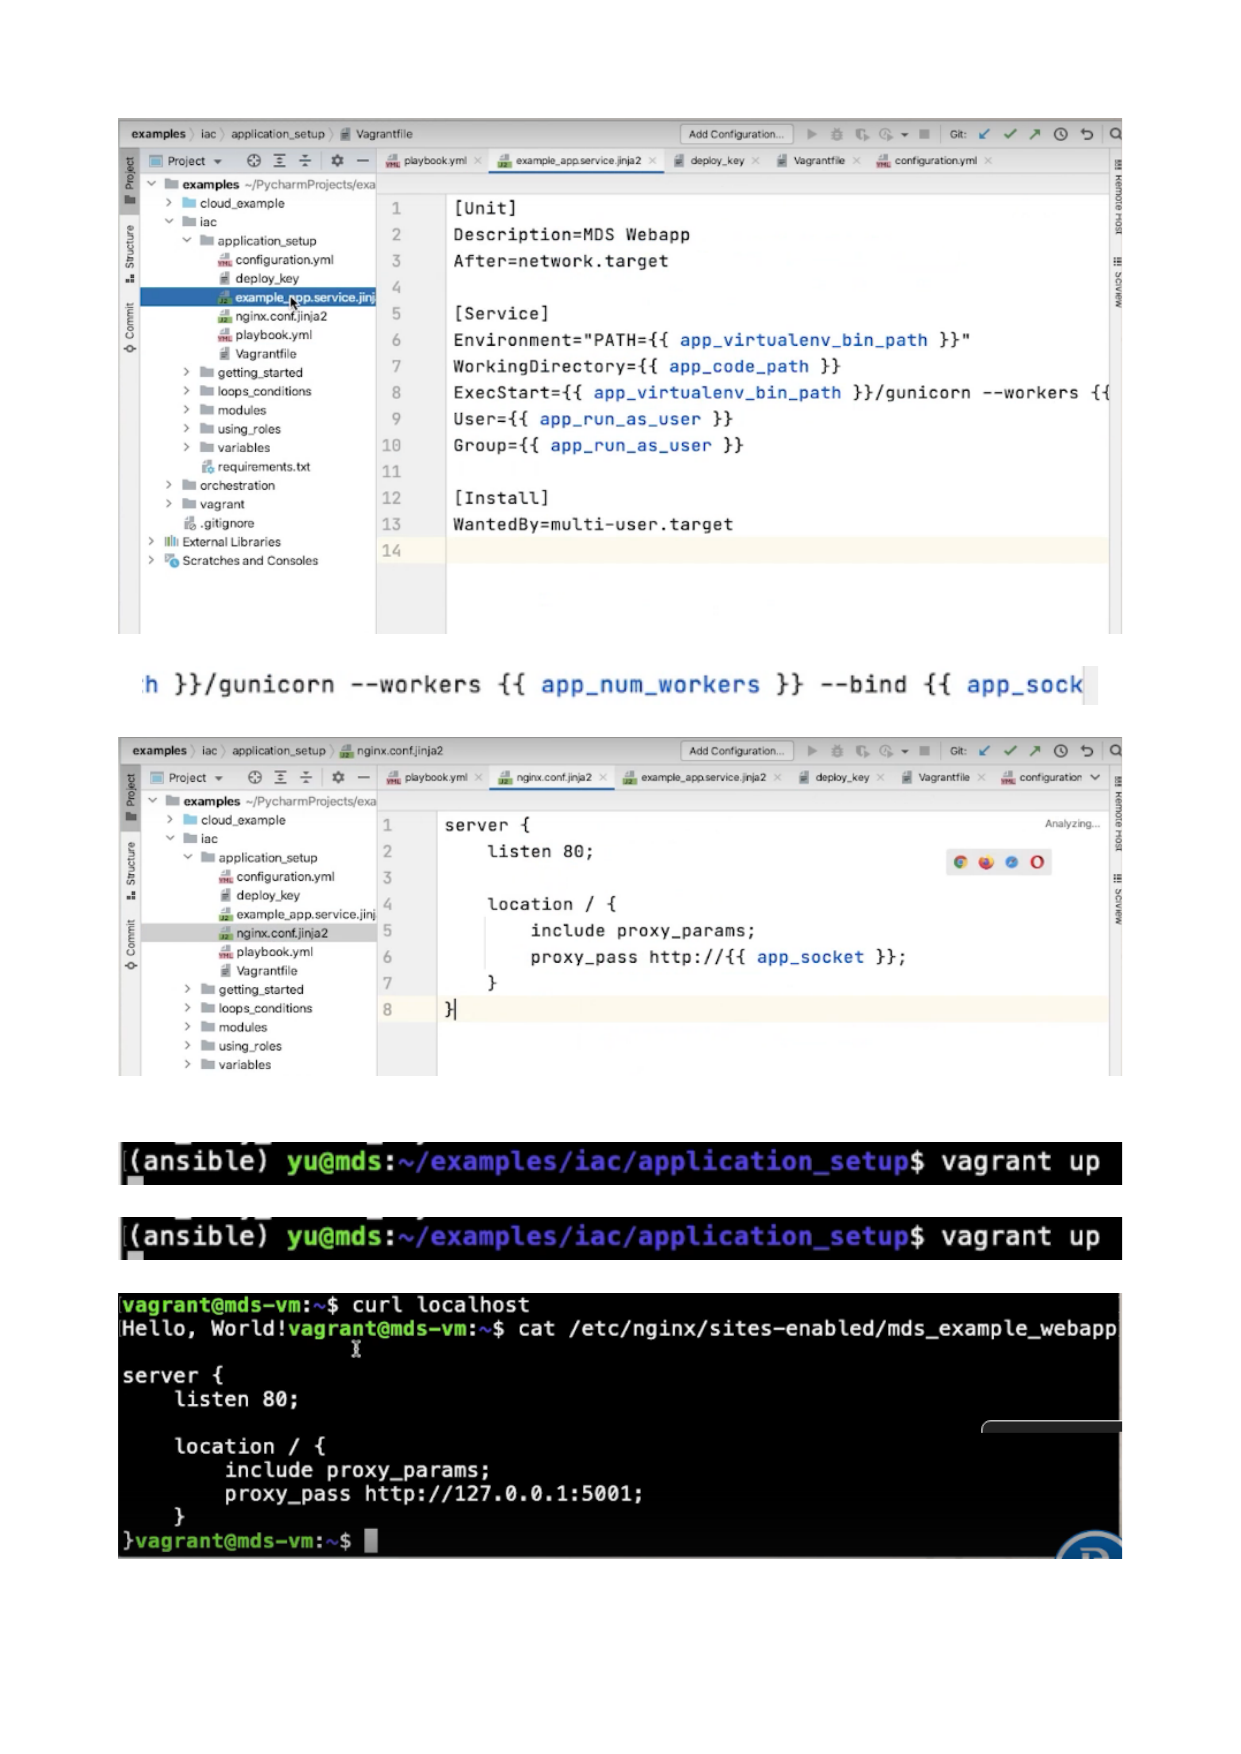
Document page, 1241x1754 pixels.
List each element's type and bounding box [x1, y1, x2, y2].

picture [142, 666, 1099, 705]
picture [118, 1142, 1123, 1185]
picture [118, 1217, 1123, 1260]
picture [118, 737, 1123, 1076]
picture [118, 118, 1123, 634]
picture [118, 1293, 1123, 1559]
